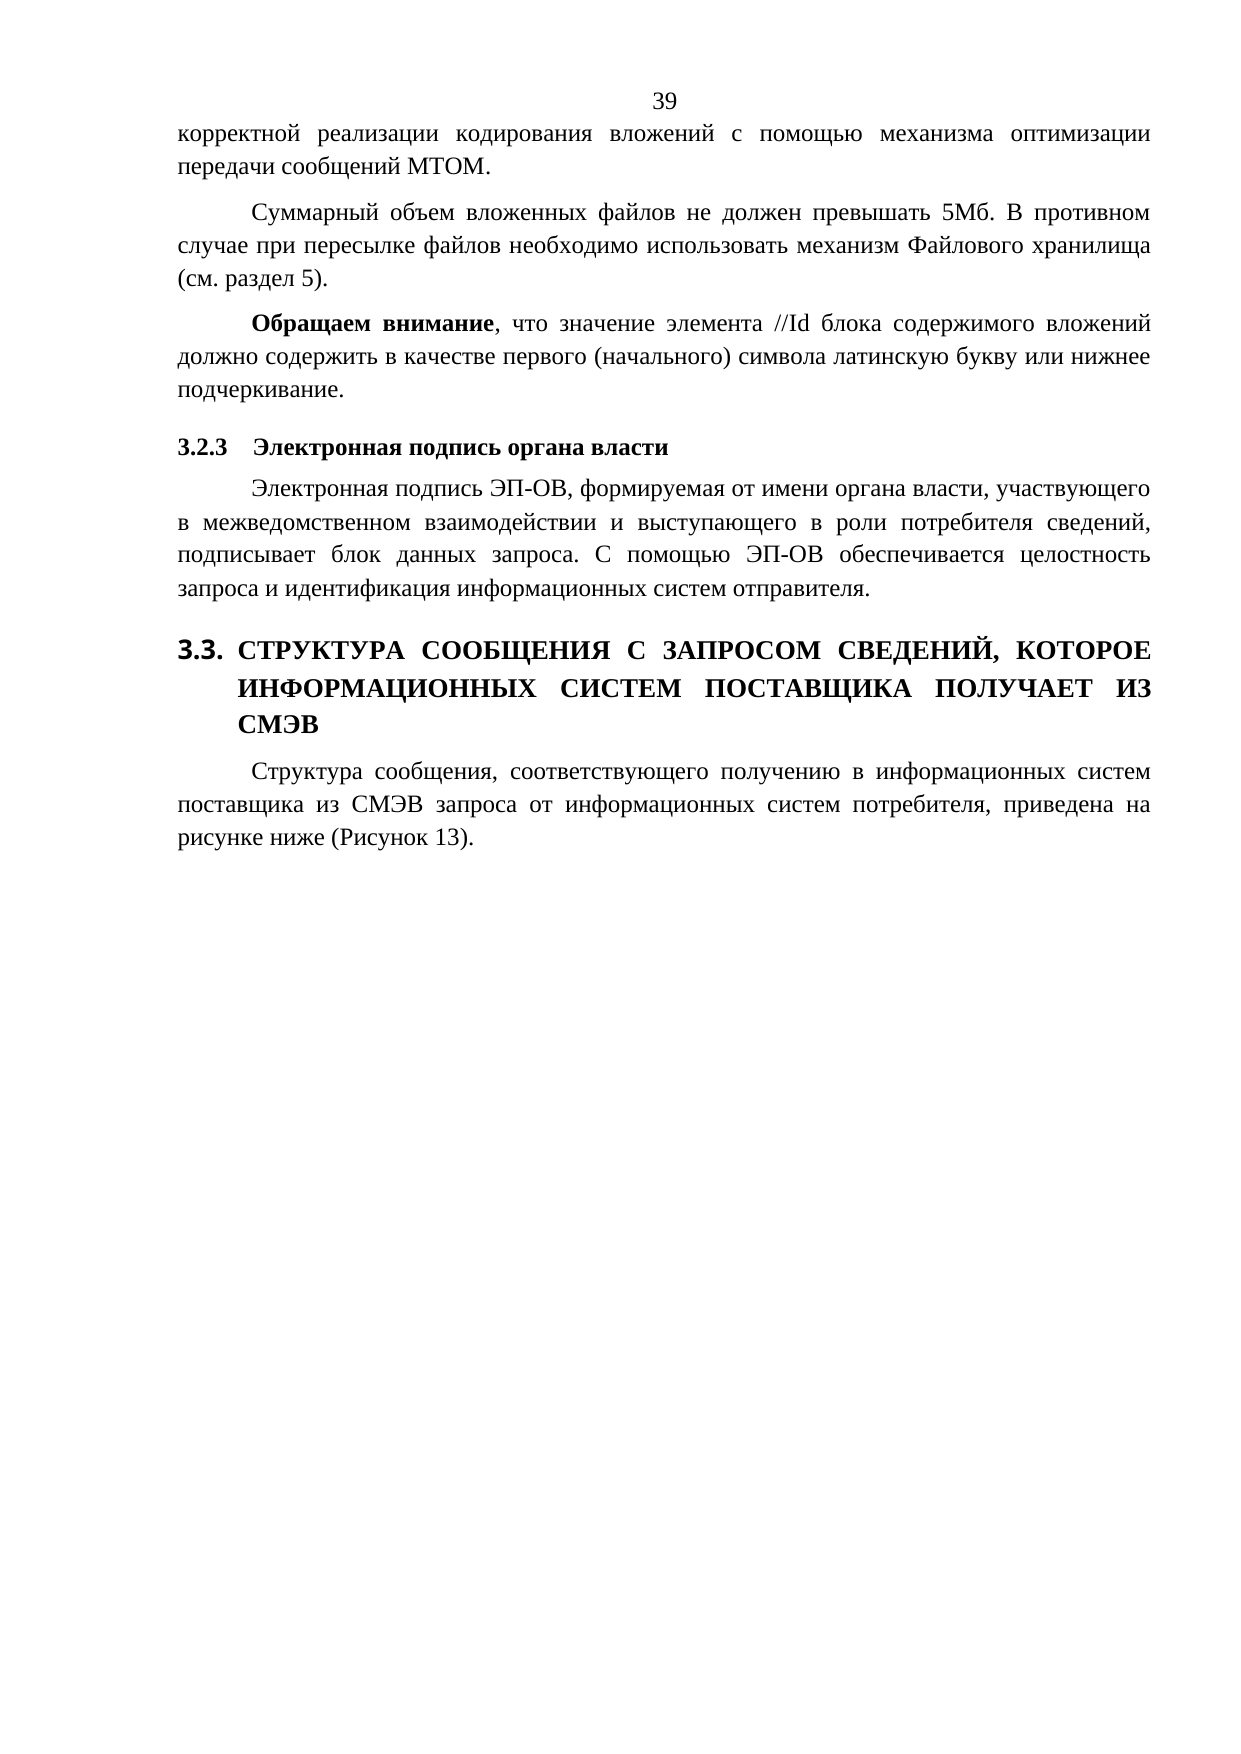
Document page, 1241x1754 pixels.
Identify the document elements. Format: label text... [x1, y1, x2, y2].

text Структура сообщения, соответствующего получению в информационных систем поставщика из СМЭВ запроса от информационных систем потребителя, приведена на рисунке ниже (Рисунок 13). [177, 756, 1152, 851]
subtitle Электронная подпись органа власти [177, 432, 1152, 461]
text корректной реализации кодирования вложений с помощью механизма оптимизации передачи сообщений MTOM. [177, 118, 1152, 180]
subtitle Структура сообщения с запросом сведений, которое информационных систем поставщика получает из СМЭВ [177, 631, 1152, 739]
text Суммарный объем вложенных файлов не должен превышать 5Мб. В противном случае при пересылке файлов необходимо использовать механизм Файлового хранилища (см. раздел 5). [177, 197, 1152, 291]
text Обращаем внимание, что значение элемента //Id блока содержимого вложений должно содержить в качестве первого (начального) символа латинскую букву или нижнее подчеркивание. [177, 308, 1152, 403]
text Электронная подпись ЭП-ОВ, формируемая от имени органа власти, участвующего в межведомственном взаимодействии и выступающего в роли потребителя сведений, подписывает блок данных запроса. С помощью ЭП-ОВ обеспечивается целостность запроса и идентификация информационных систем отправителя. [177, 473, 1152, 601]
